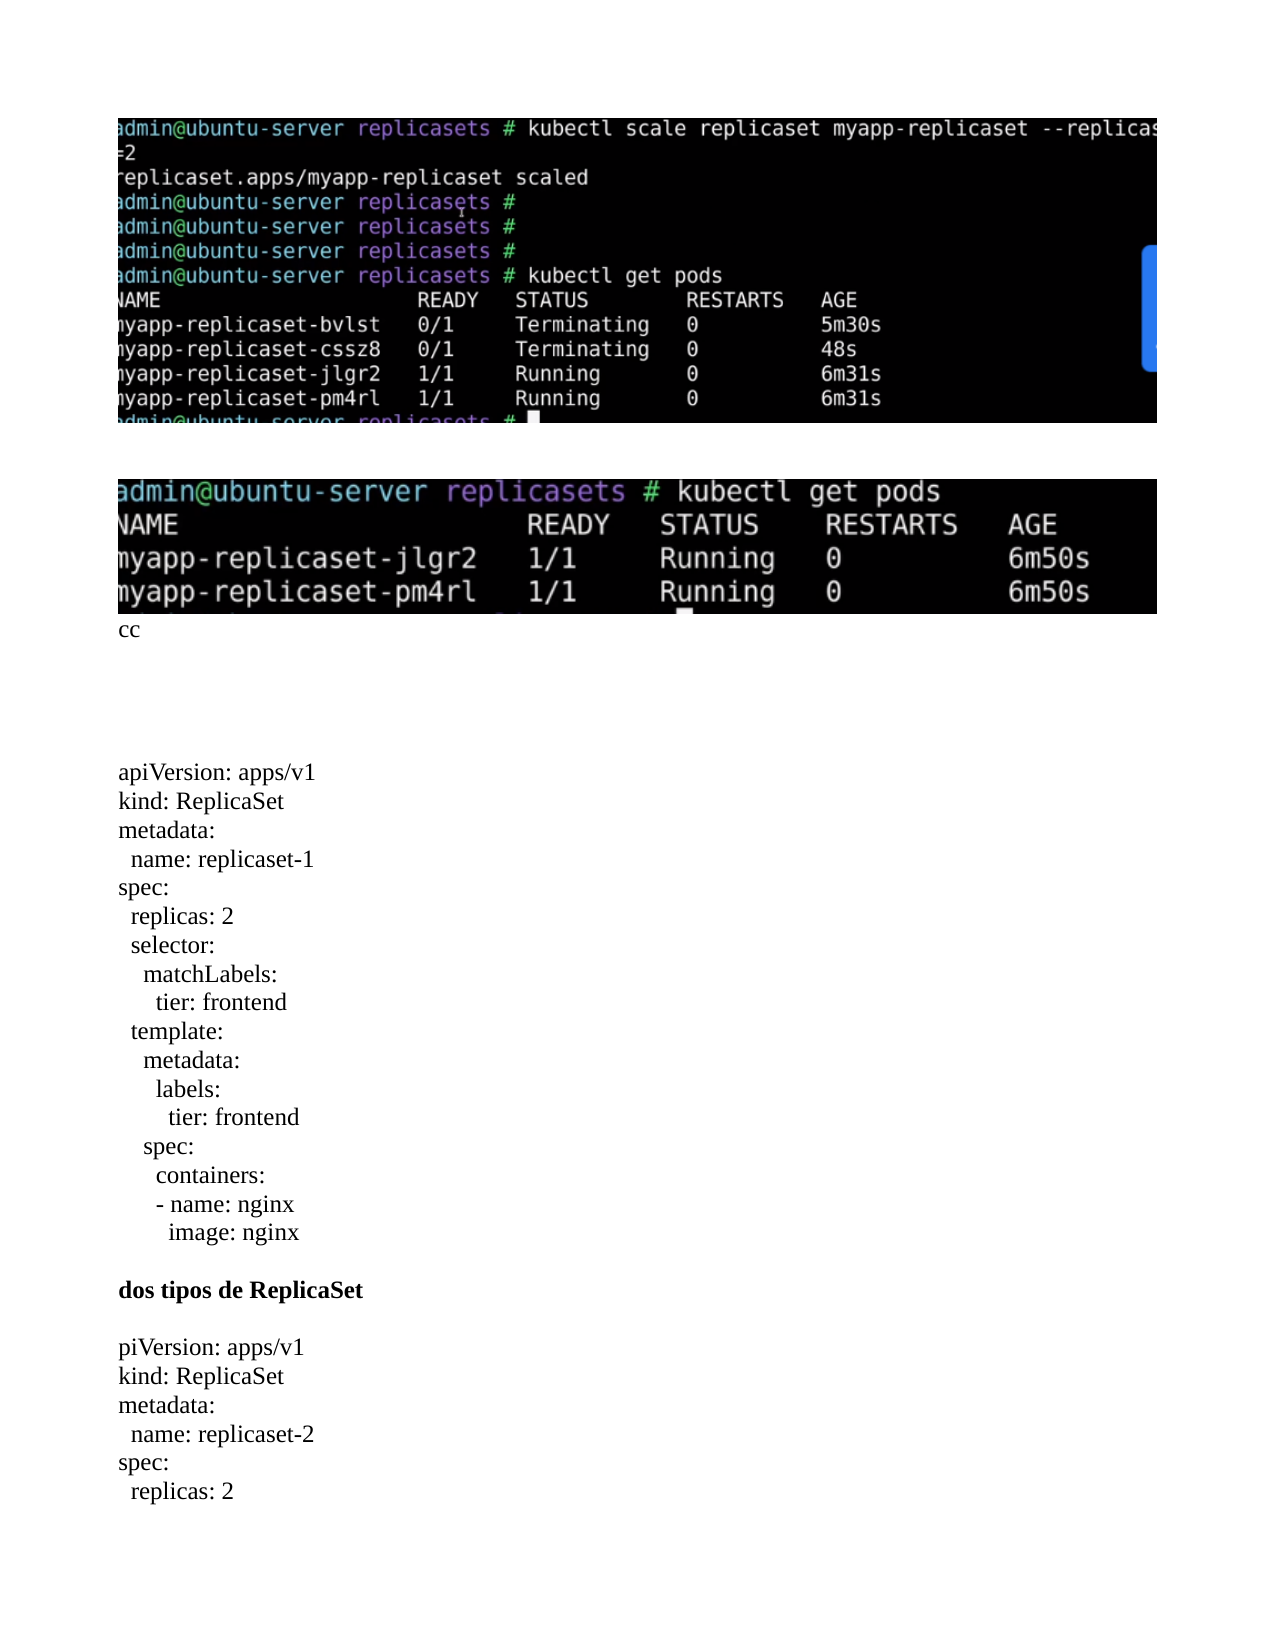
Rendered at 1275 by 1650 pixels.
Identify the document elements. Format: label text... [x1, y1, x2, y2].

text tier: frontend [118, 1102, 1157, 1131]
text containers: [118, 1160, 1157, 1189]
text metadata: [118, 815, 1157, 844]
text spec: [118, 1447, 1157, 1476]
text apiVersion: apps/v1 [118, 757, 1157, 786]
text replicas: 2 [118, 901, 1157, 930]
text spec: [118, 1131, 1157, 1160]
text image: nginx [118, 1217, 1157, 1246]
text - name: nginx [118, 1189, 1157, 1217]
text matchLabels: [118, 959, 1157, 987]
text dos tipos de ReplicaSet [118, 1275, 1157, 1304]
text kind: ReplicaSet [118, 1361, 1157, 1390]
text template: [118, 1016, 1157, 1045]
text piVersion: apps/v1 [118, 1332, 1157, 1361]
picture [118, 479, 1157, 614]
text metadata: [118, 1390, 1157, 1419]
text selector: [118, 930, 1157, 959]
text labels: [118, 1074, 1157, 1102]
text name: replicaset-1 [118, 844, 1157, 872]
text cc [118, 614, 1157, 642]
text spec: [118, 872, 1157, 901]
picture [118, 118, 1157, 423]
text tier: frontend [118, 987, 1157, 1016]
text name: replicaset-2 [118, 1419, 1157, 1447]
text kind: ReplicaSet [118, 786, 1157, 815]
text replicas: 2 [118, 1476, 1157, 1505]
text metadata: [118, 1045, 1157, 1074]
